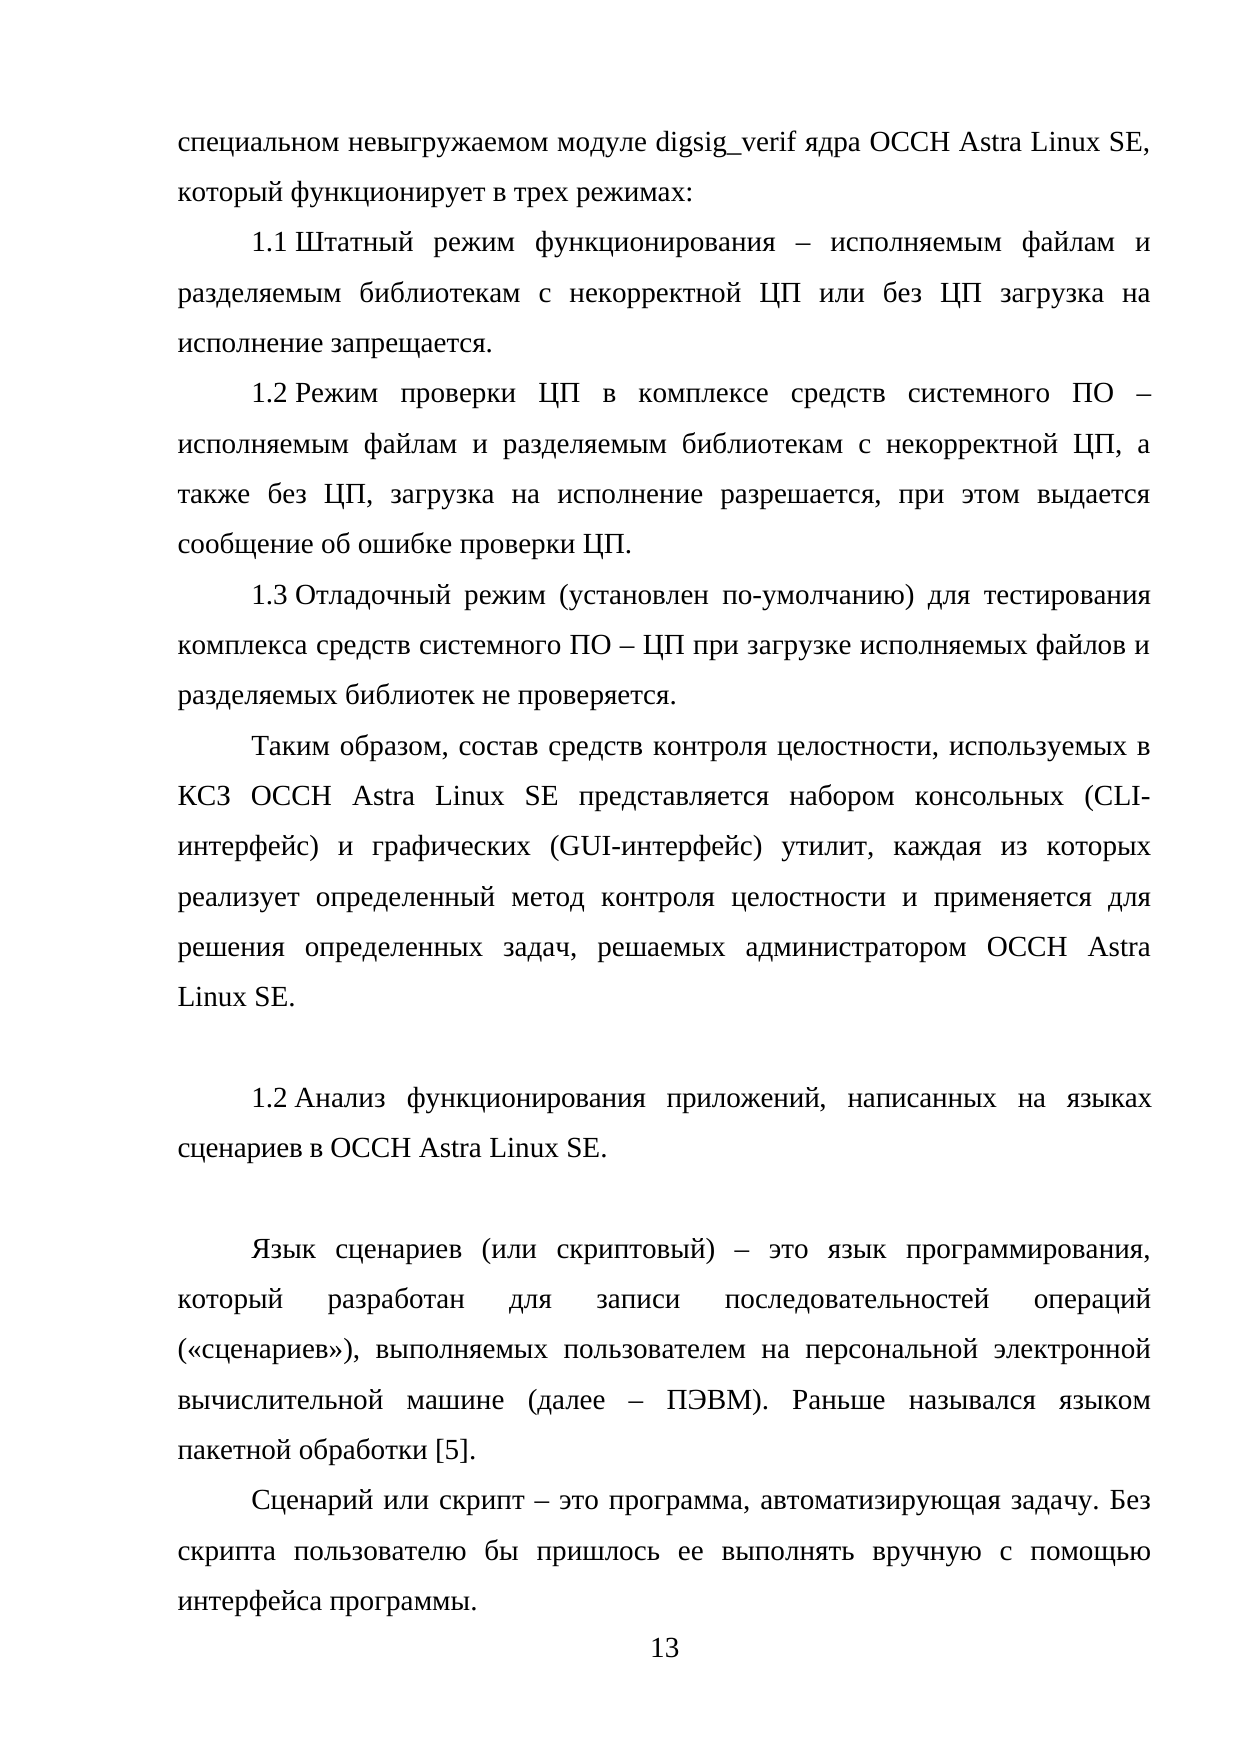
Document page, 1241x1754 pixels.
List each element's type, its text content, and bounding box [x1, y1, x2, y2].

text специальном невыгружаемом модуле digsig_verif ядра ОССН Astra Linux SE, который функционирует в трех режимах: [177, 124, 1152, 208]
subtitle Анализ функционирования приложений, написанных на языках сценариев в ОССН Astra Linux SE. [177, 1080, 1152, 1164]
text Таким образом, состав средств контроля целостности, используемых в КСЗ ОССН Astra Linux SE представляется набором консольных (CLI-интерфейс) и графических (GUI-интерфейс) утилит, каждая из которых реализует определенный метод контроля целостности и применяется для решения определенных задач, решаемых администратором ОССН Astra Linux SE. [177, 728, 1152, 1013]
text Язык сценариев (или скриптовый) – это язык программирования, который разработан для записи последовательностей операций («сценариев»), выполняемых пользователем на персональной электронной вычислительной машине (далее – ПЭВМ). Раньше назывался языком пакетной обработки [5]. [177, 1231, 1152, 1466]
list Отладочный режим (установлен по-умолчанию) для тестирования комплекса средств системного ПО – ЦП при загрузке исполняемых файлов и разделяемых библиотек не проверяется. [177, 577, 1152, 711]
list Штатный режим функционирования – исполняемым файлам и разделяемым библиотекам с некорректной ЦП или без ЦП загрузка на исполнение запрещается. [177, 224, 1152, 359]
list Режим проверки ЦП в комплексе средств системного ПО – исполняемым файлам и разделяемым библиотекам с некорректной ЦП, а также без ЦП, загрузка на исполнение разрешается, при этом выдается сообщение об ошибке проверки ЦП. [177, 376, 1152, 560]
text Сценарий или скрипт – это программа, автоматизирующая задачу. Без скрипта пользователю бы пришлось ее выполнять вручную с помощью интерфейса программы. [177, 1482, 1152, 1617]
